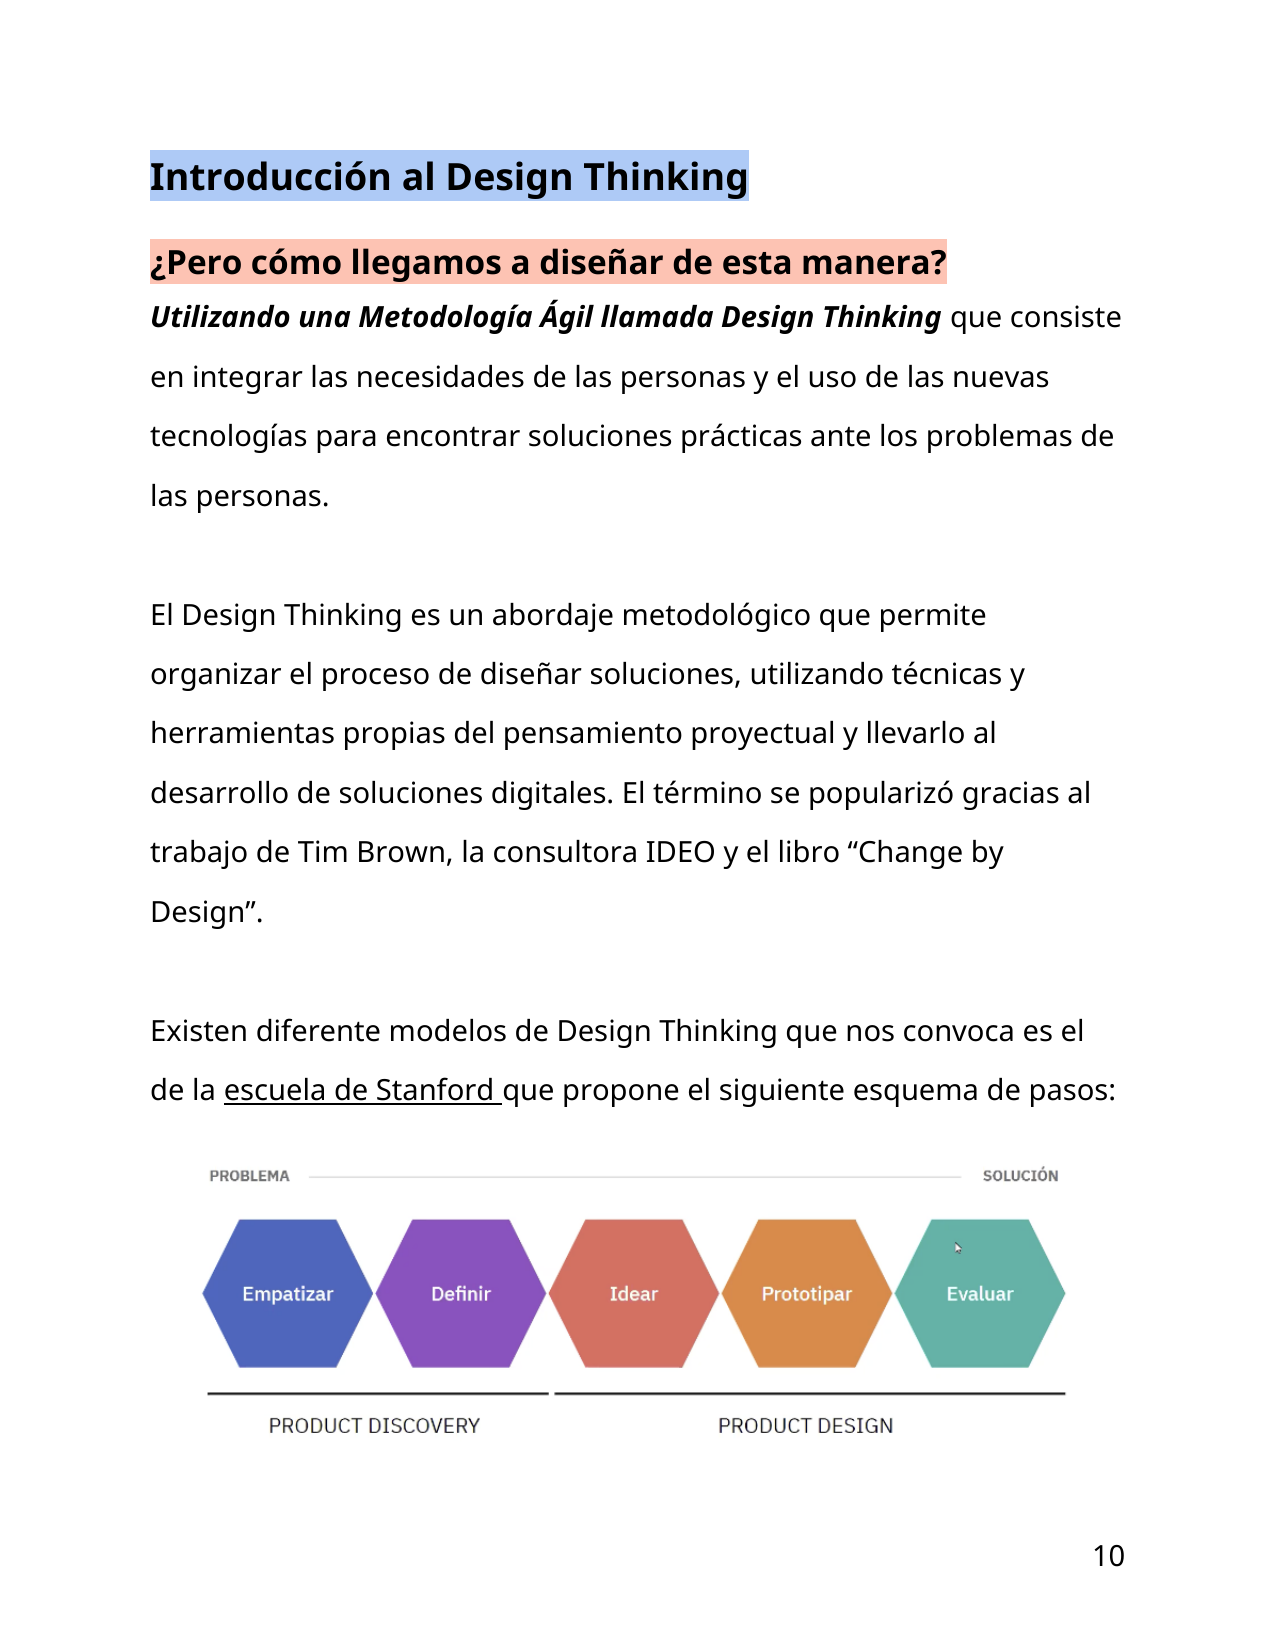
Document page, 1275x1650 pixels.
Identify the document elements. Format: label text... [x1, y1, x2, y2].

text El Design Thinking es un abordaje metodológico que permite organizar el proceso de diseñar soluciones, utilizando técnicas y herramientas propias del pensamiento proyectual y llevarlo al desarrollo de soluciones digitales. El término se popularizó gracias al trabajo de Tim Brown, la consultora IDEO y el libro “Change by Design”. [150, 594, 1125, 931]
subtitle ¿Pero cómo llegamos a diseñar de esta manera? [150, 238, 1125, 284]
text Utilizando una Metodología Ágil llamada Design Thinking que consiste en integrar las necesidades de las personas y el uso de las nuevas tecnologías para encontrar soluciones prácticas ante los problemas de las personas. [150, 296, 1125, 514]
picture [150, 1129, 1125, 1467]
text Existen diferente modelos de Design Thinking que nos convoca es el de la escuela de Stanford que propone el siguiente esquema de pasos: [150, 1010, 1125, 1109]
subtitle Introducción al Design Thinking [749, 150, 1125, 201]
